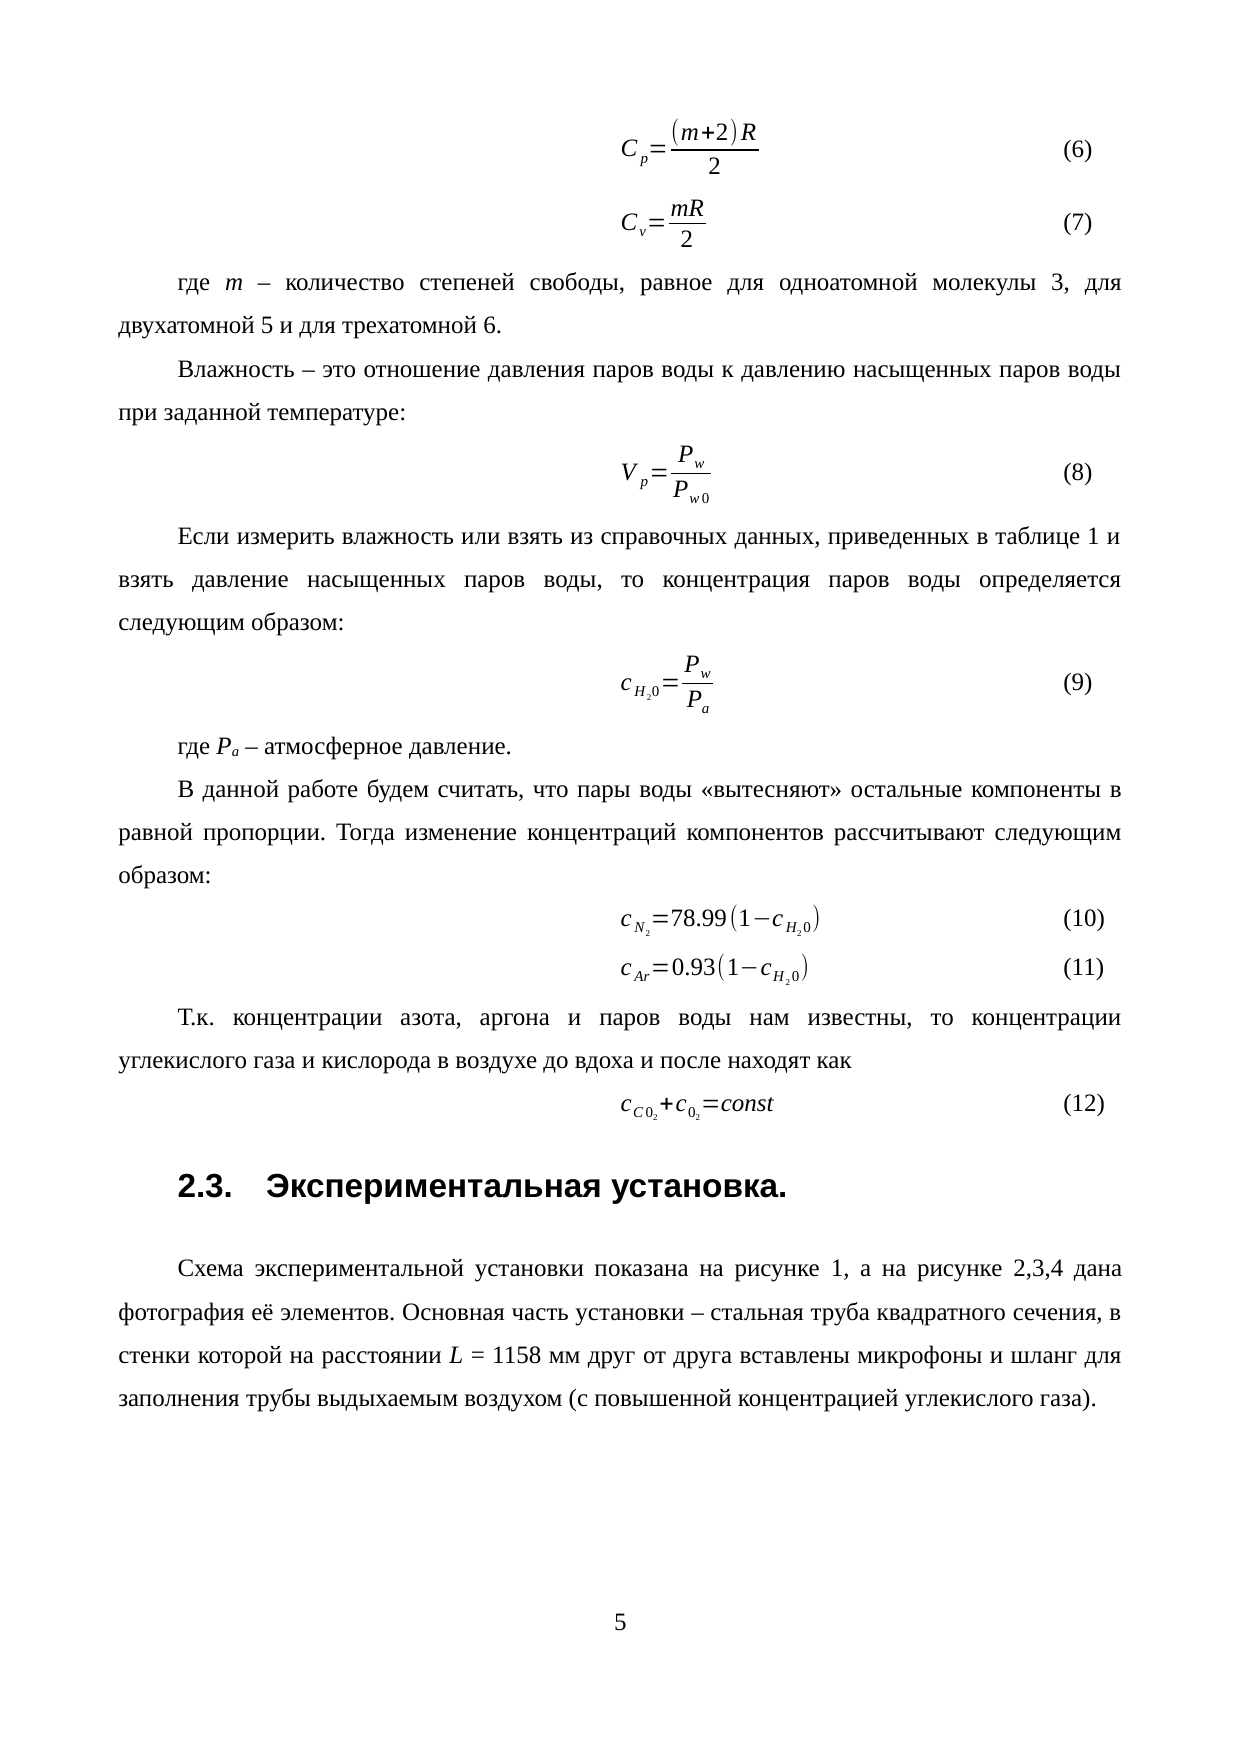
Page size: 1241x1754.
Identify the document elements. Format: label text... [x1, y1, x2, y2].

text (10) [118, 903, 1122, 938]
text где Pa – атмосферное давление. [118, 731, 1122, 760]
text (7) [118, 194, 1122, 253]
text (12) [118, 1088, 1122, 1122]
text (6) [118, 118, 1122, 179]
text (11) [118, 952, 1122, 987]
text Т.к. концентрации азота, аргона и паров воды нам известны, то концентрации углекислого газа и кислорода в воздухе до вдоха и после находят как [118, 1002, 1122, 1073]
subtitle Экспериментальная установка. [118, 1166, 1122, 1205]
text Если измерить влажность или взять из справочных данных, приведенных в таблице 1 и взять давление насыщенных паров воды, то концентрация паров воды определяется следующим образом: [118, 521, 1122, 636]
text В данной работе будем считать, что пары воды «вытесняют» остальные компоненты в равной пропорции. Тогда изменение концентраций компонентов рассчитывают следующим образом: [118, 774, 1122, 889]
text (8) [118, 440, 1122, 506]
text Влажность – это отношение давления паров воды к давлению насыщенных паров воды при заданной температуре: [118, 354, 1122, 426]
text (9) [118, 650, 1122, 717]
text где m – количество степеней свободы, равное для одноатомной молекулы 3, для двухатомной 5 и для трехатомной 6. [118, 267, 1122, 339]
text Схема экспериментальной установки показана на рисунке 1, а на рисунке 2,3,4 дана фотография её элементов. Основная часть установки – стальная труба квадратного сечения, в стенки которой на расстоянии L = 1158 мм друг от друга вставлены микрофоны и шланг для заполнения трубы выдыхаемым воздухом (с повышенной концентрацией углекислого газа). [118, 1253, 1122, 1412]
